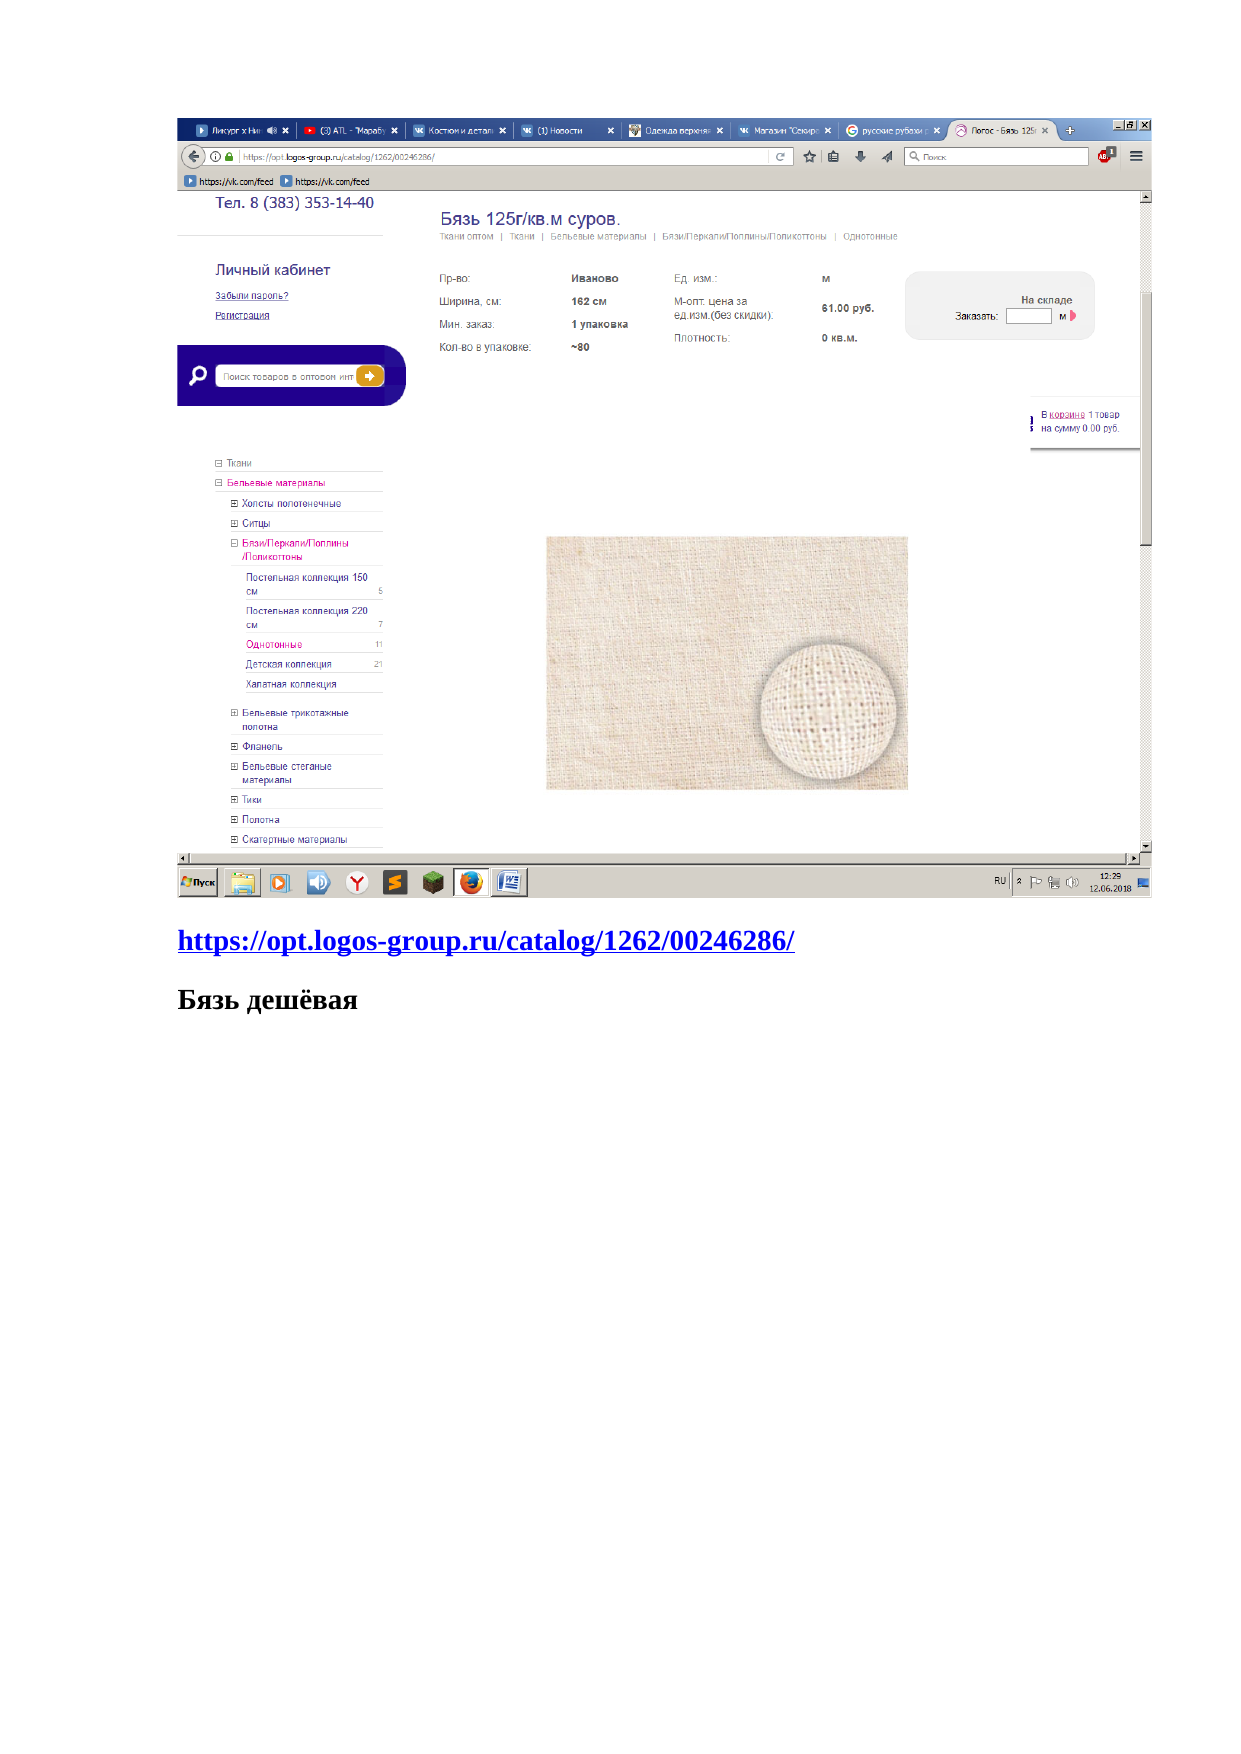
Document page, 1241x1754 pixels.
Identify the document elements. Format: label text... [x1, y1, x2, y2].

text https://opt.logos-group.ru/catalog/1262/00246286/ [177, 923, 1152, 956]
picture [177, 118, 1152, 898]
text Бязь дешёвая [177, 982, 1152, 1016]
